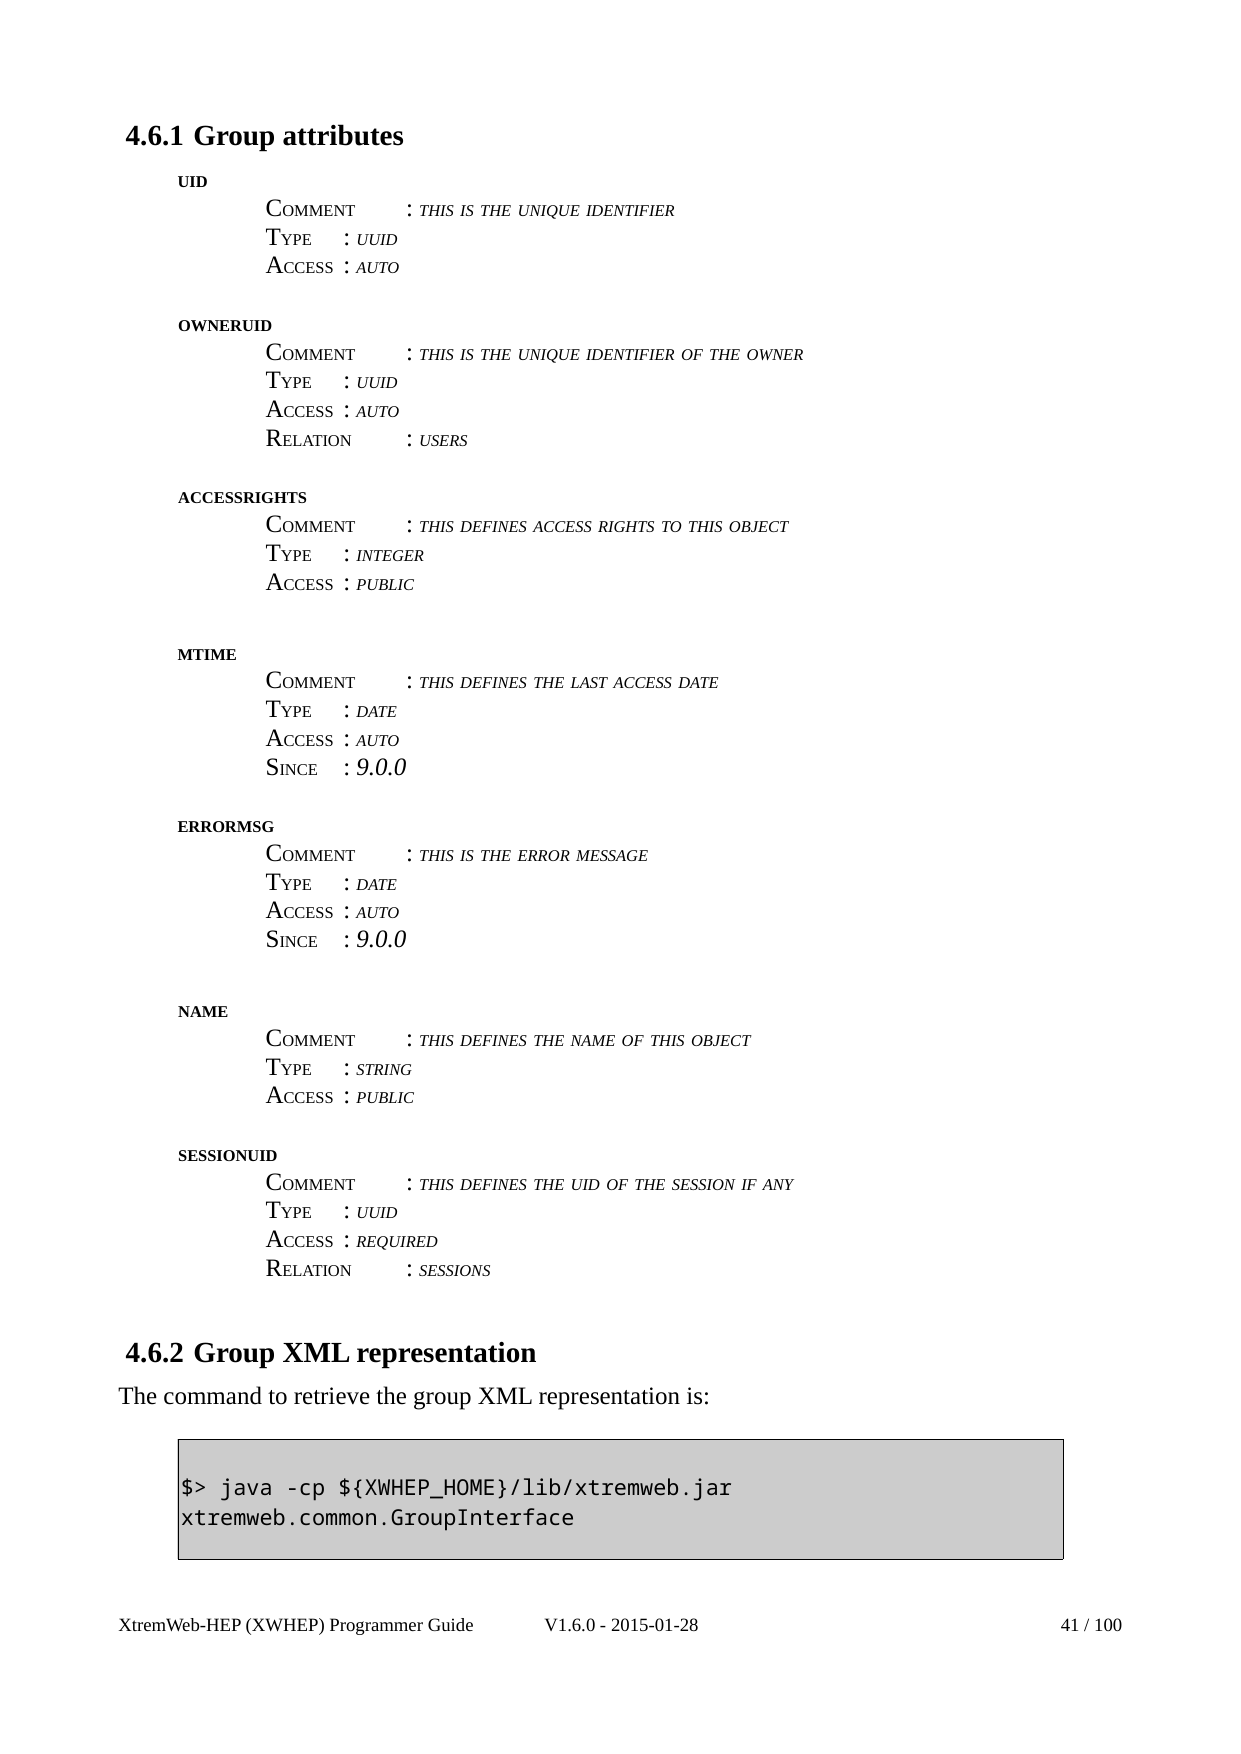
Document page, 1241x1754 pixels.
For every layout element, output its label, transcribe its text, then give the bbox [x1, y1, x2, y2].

text Access : public [265, 1080, 1122, 1109]
text uid [177, 164, 1122, 193]
text owneruid [178, 308, 1122, 337]
text Relation : sessions [265, 1253, 1122, 1282]
text name [178, 994, 1122, 1023]
text Access : auto [265, 250, 1122, 279]
text Type : uuid [265, 365, 1122, 394]
text Comment : this defines access rights to this object [265, 509, 1122, 538]
text Comment : this is the unique identifier of the owner [265, 337, 1122, 365]
subtitle Group XML representation [118, 1335, 1122, 1369]
text errormsg [177, 809, 1122, 838]
text Since : 9.0.0 [265, 752, 1122, 780]
text $> java -cp ${XWHEP_HOME}/lib/xtremweb.jar xtremweb.common.GroupInterface [179, 1469, 1063, 1528]
text Access : auto [265, 394, 1122, 423]
text Comment : this is the unique identifier [265, 193, 1122, 222]
text Type : date [265, 867, 1122, 895]
text Since : 9.0.0 [265, 924, 1122, 953]
text accessrights [178, 480, 1122, 509]
text Type : uuid [265, 222, 1122, 250]
text Access : auto [265, 895, 1122, 924]
text Type : date [265, 694, 1122, 723]
text Access : auto [265, 723, 1122, 752]
text sessionuid [178, 1138, 1122, 1167]
subtitle Group attributes [118, 118, 1122, 152]
text mtime [177, 637, 1122, 665]
text Comment : this defines the last access date [265, 665, 1122, 694]
text Comment : this defines the name of this object [265, 1023, 1122, 1052]
text Type : uuid [265, 1195, 1122, 1224]
text Comment : this is the error message [265, 838, 1122, 867]
text Type : string [265, 1052, 1122, 1080]
text Type : integer [265, 538, 1122, 567]
text The command to retrieve the group XML representation is: [118, 1381, 1122, 1410]
text Relation : users [265, 423, 1122, 452]
text Access : required [265, 1224, 1122, 1253]
text Comment : this defines the uid of the session if any [265, 1167, 1122, 1195]
text Access : public [265, 567, 1122, 595]
